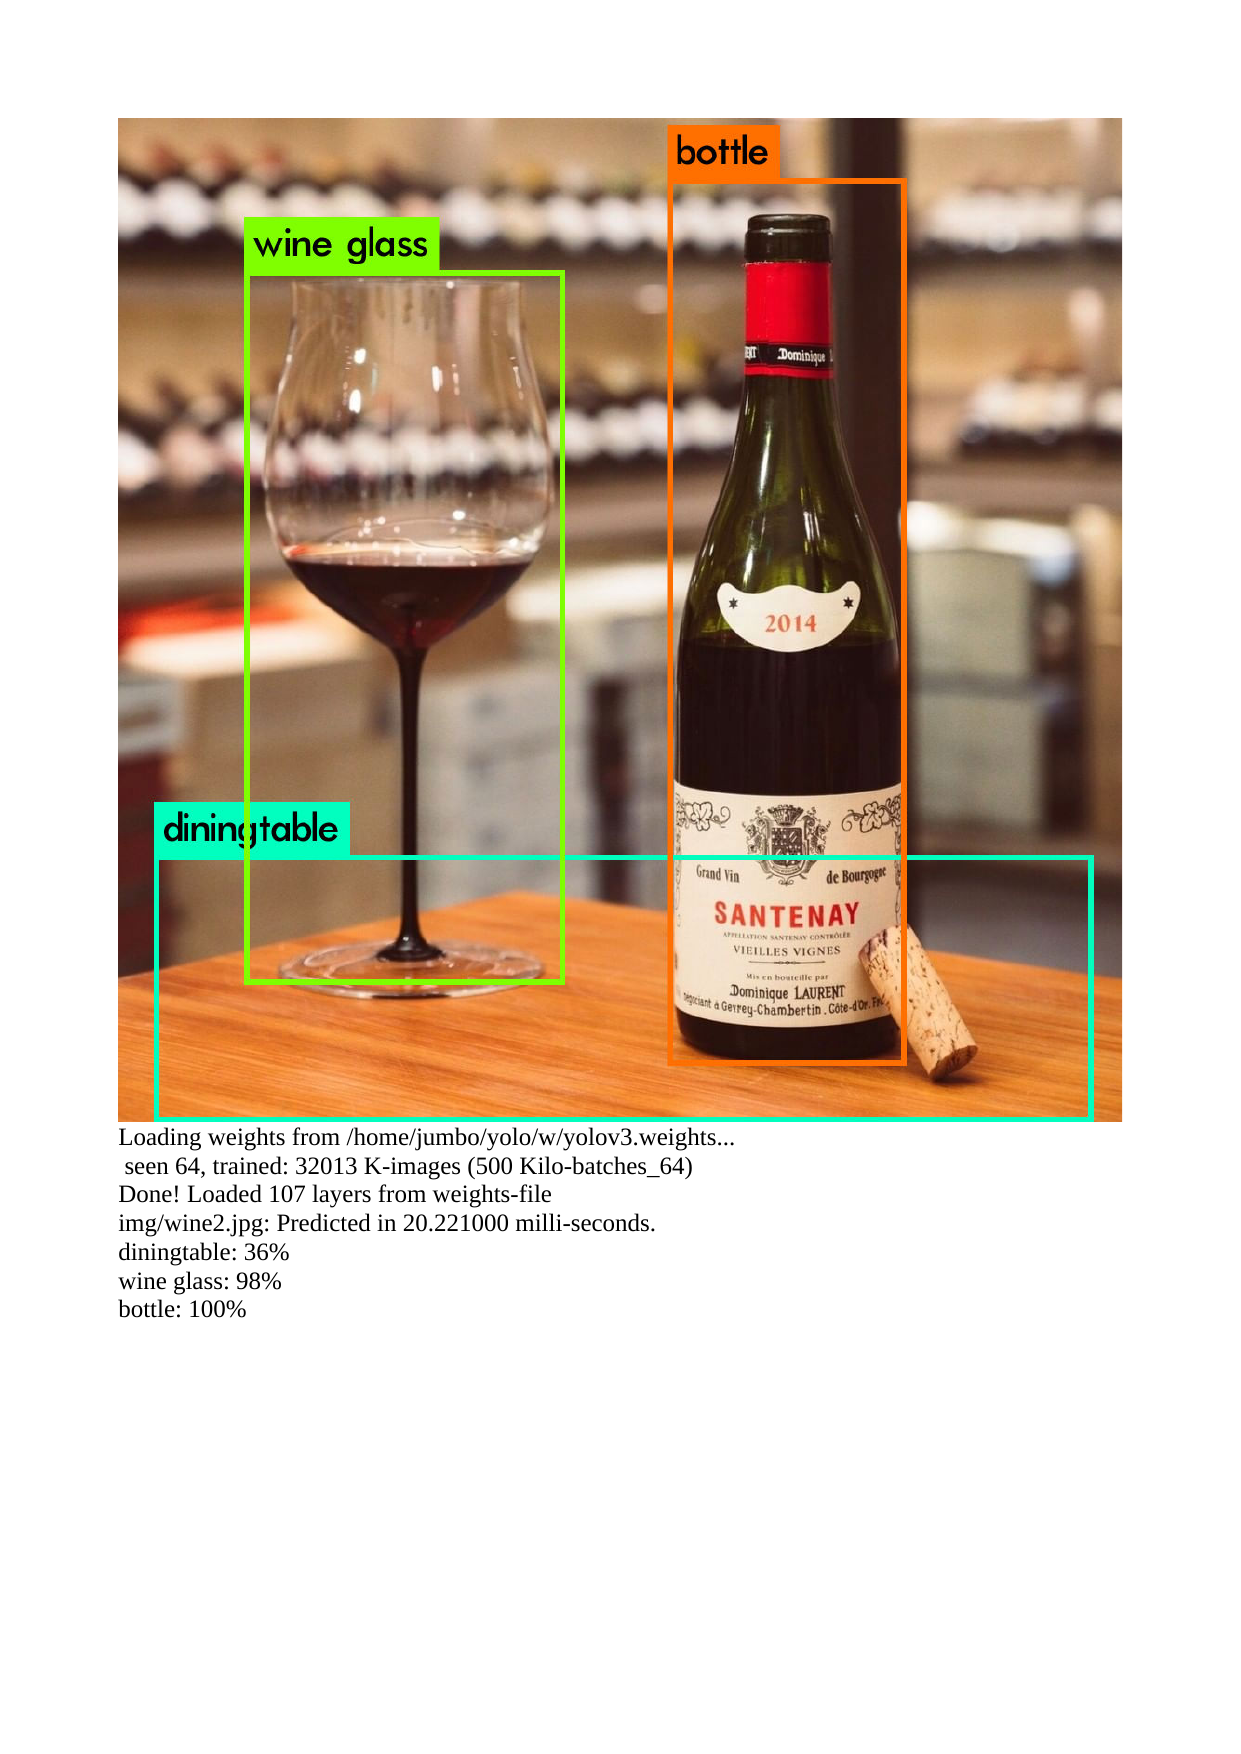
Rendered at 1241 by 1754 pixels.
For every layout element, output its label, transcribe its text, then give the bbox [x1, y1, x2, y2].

text bottle: 100% [118, 1294, 1122, 1323]
text seen 64, trained: 32013 K-images (500 Kilo-batches_64) [118, 1151, 1122, 1179]
picture [118, 118, 1123, 1122]
text img/wine2.jpg: Predicted in 20.221000 milli-seconds. [118, 1208, 1122, 1237]
text wine glass: 98% [118, 1266, 1122, 1294]
text Loading weights from /home/jumbo/yolo/w/yolov3.weights... [118, 1122, 1122, 1151]
text Done! Loaded 107 layers from weights-file [118, 1179, 1122, 1208]
text diningtable: 36% [118, 1237, 1122, 1266]
